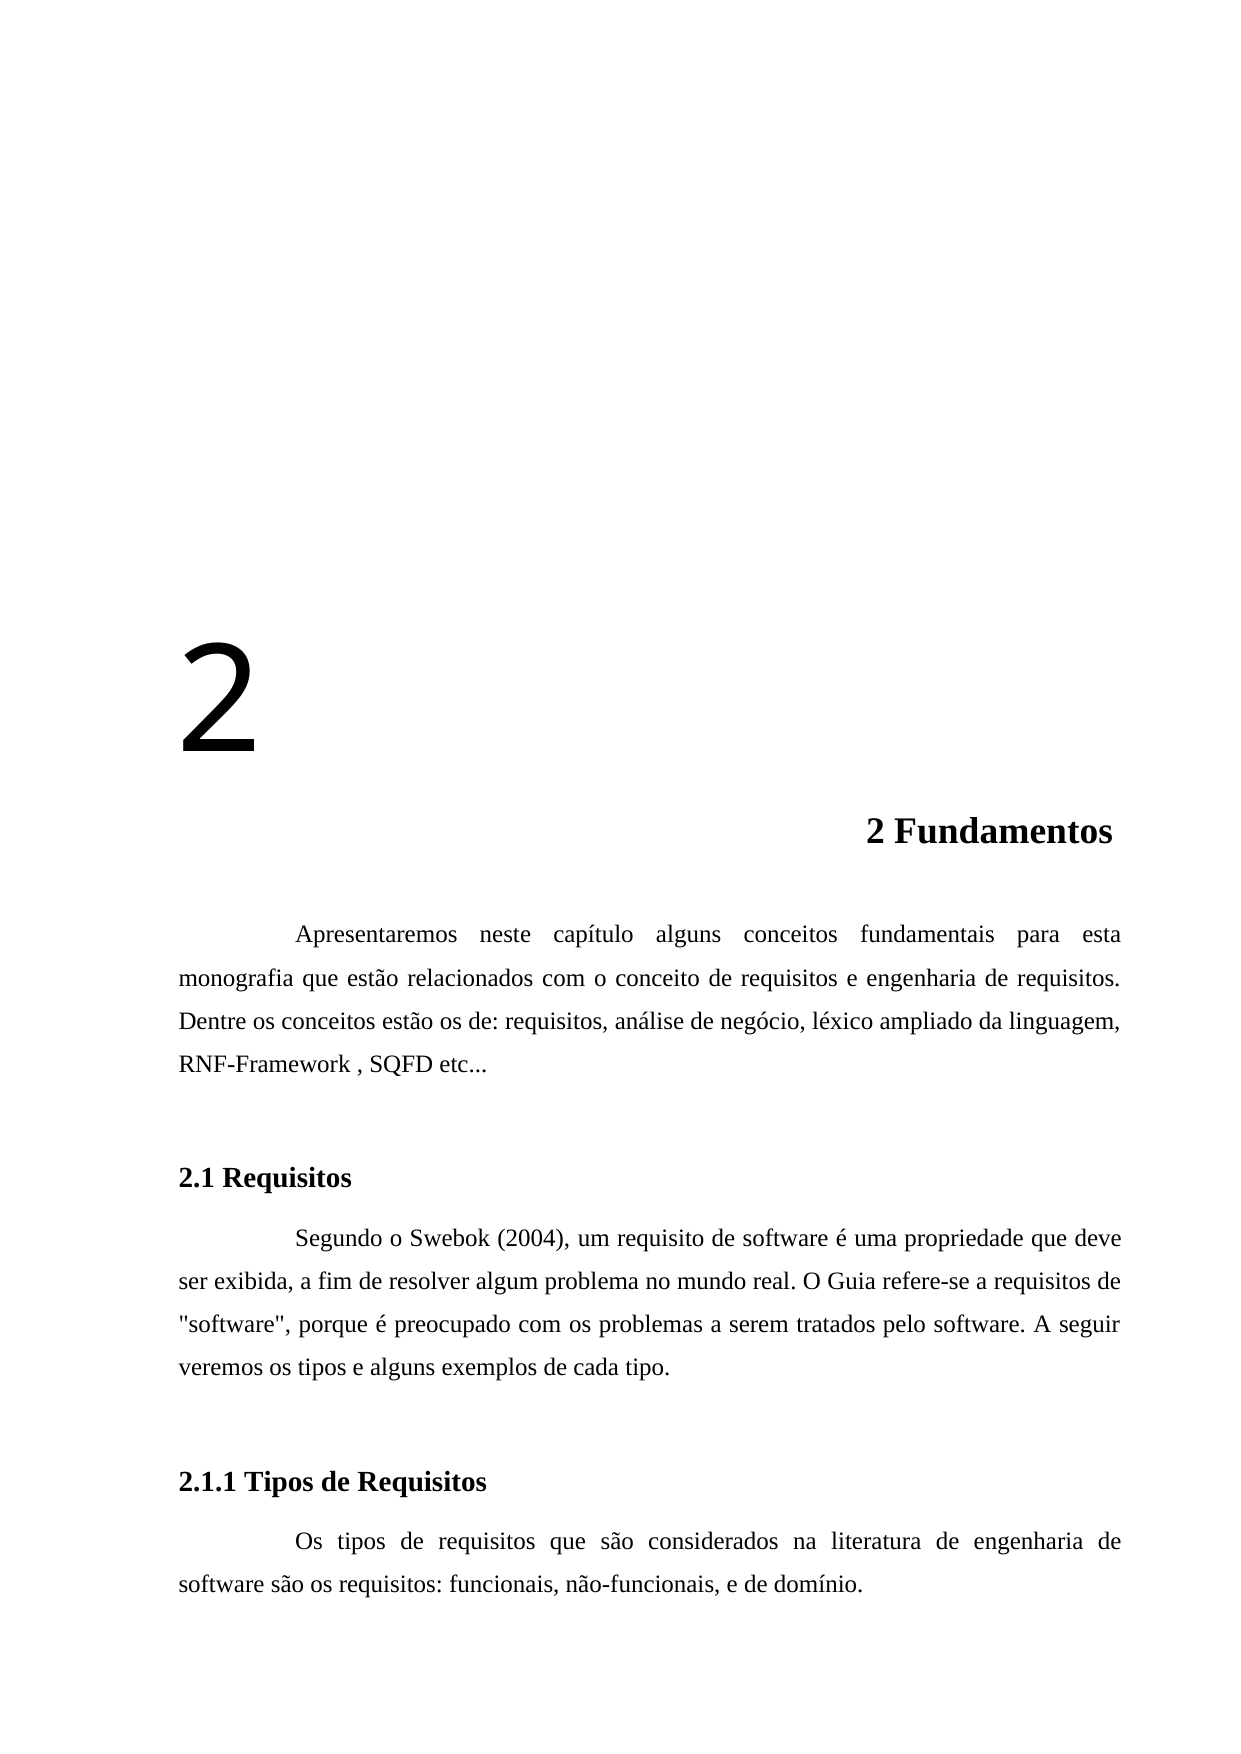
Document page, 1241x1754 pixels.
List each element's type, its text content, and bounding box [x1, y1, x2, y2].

text 2 [177, 592, 1122, 796]
text Apresentaremos neste capítulo alguns conceitos fundamentais para esta monografia que estão relacionados com o conceito de requisitos e engenharia de requisitos. Dentre os conceitos estão os de: requisitos, análise de negócio, léxico ampliado da linguagem, RNF-Framework , SQFD etc... [178, 919, 1122, 1078]
text Os tipos de requisitos que são considerados na literatura de engenharia de software são os requisitos: funcionais, não-funcionais, e de domínio. [178, 1526, 1122, 1598]
text Segundo o Swebok (2004), um requisito de software é uma propriedade que deve ser exibida, a fim de resolver algum problema no mundo real. O Guia refere-se a requisitos de "software", porque é preocupado com os problemas a serem tratados pelo software. A seguir veremos os tipos e alguns exemplos de cada tipo. [178, 1223, 1122, 1381]
text 2.1 Requisitos [178, 1160, 1122, 1194]
text 2 Fundamentos [177, 808, 1122, 851]
text 2.1.1 Tipos de Requisitos [178, 1464, 1122, 1497]
